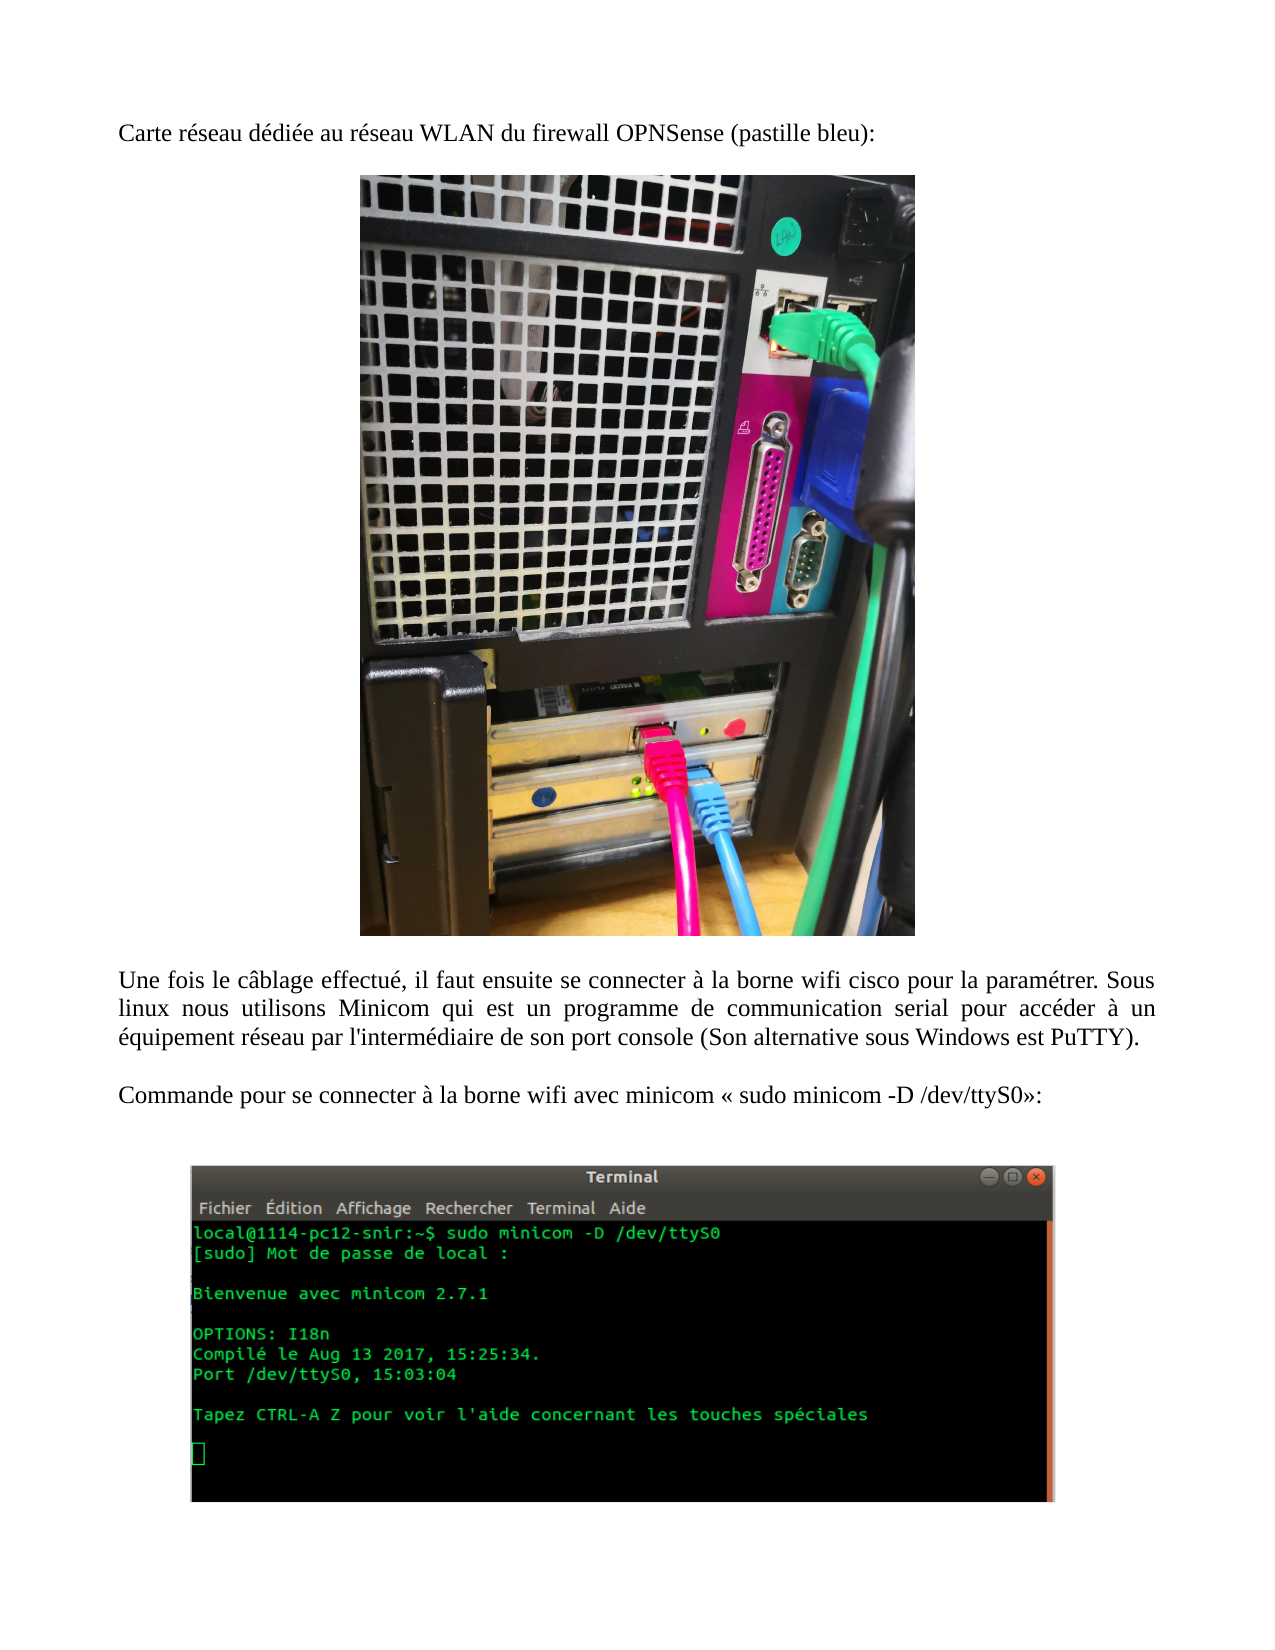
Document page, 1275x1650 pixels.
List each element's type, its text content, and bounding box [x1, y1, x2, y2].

text Une fois le câblage effectué, il faut ensuite se connecter à la borne wifi cisco pour la paramétrer. Sous linux nous utilisons Minicom qui est un programme de communication serial pour accéder à un équipement réseau par l'intermédiaire de son port console (Son alternative sous Windows est PuTTY). [118, 965, 1157, 1051]
text Commande pour se connecter à la borne wifi avec minicom « sudo minicom -D /dev/ttyS0»: [118, 1080, 1157, 1108]
picture [360, 175, 915, 936]
text Carte réseau dédiée au réseau WLAN du firewall OPNSense (pastille bleu): [118, 118, 1157, 147]
picture [145, 1130, 1095, 1529]
